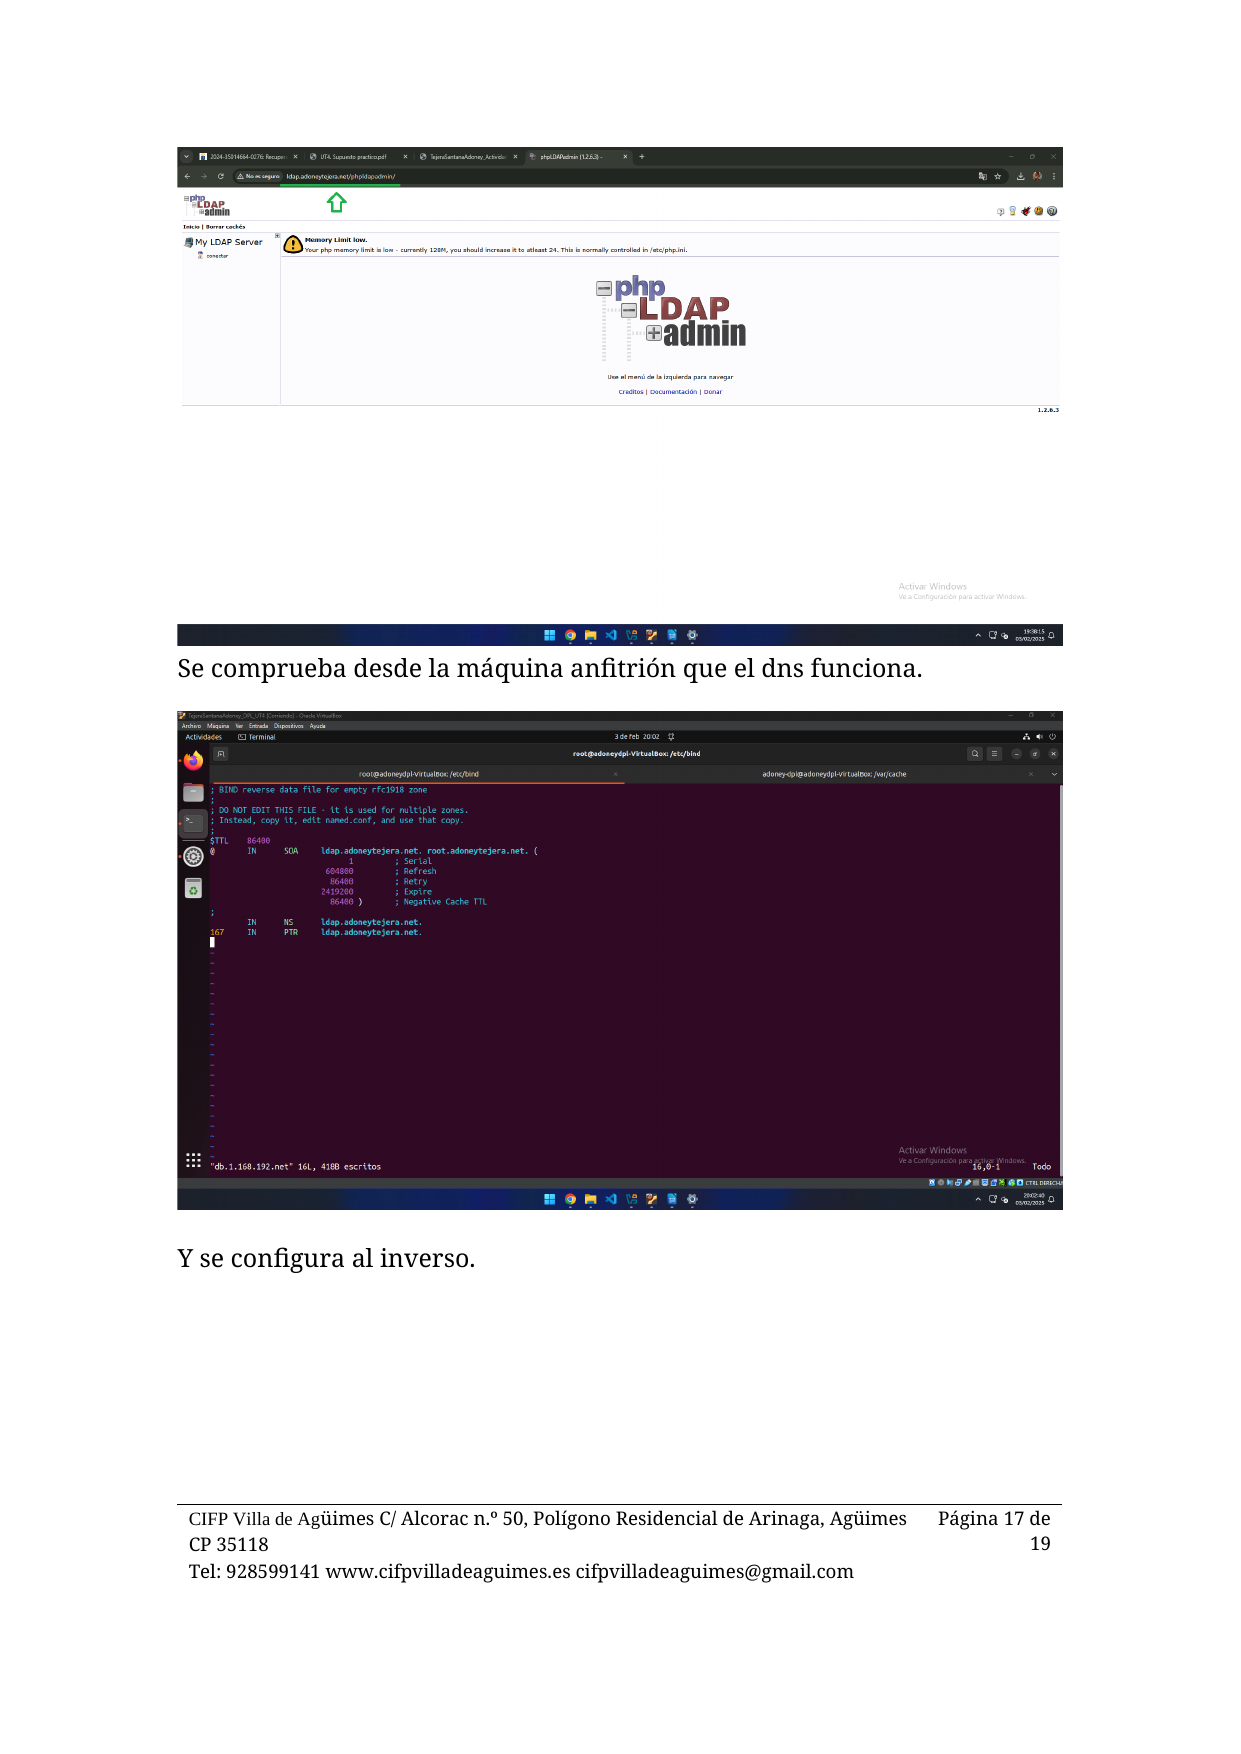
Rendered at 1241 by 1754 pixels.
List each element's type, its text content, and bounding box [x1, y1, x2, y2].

text Se comprueba desde la máquina anfitrión que el dns funciona. [177, 646, 1063, 685]
text Y se configura al inverso. [177, 1210, 1063, 1274]
picture [177, 147, 1063, 646]
picture [177, 711, 1063, 1210]
